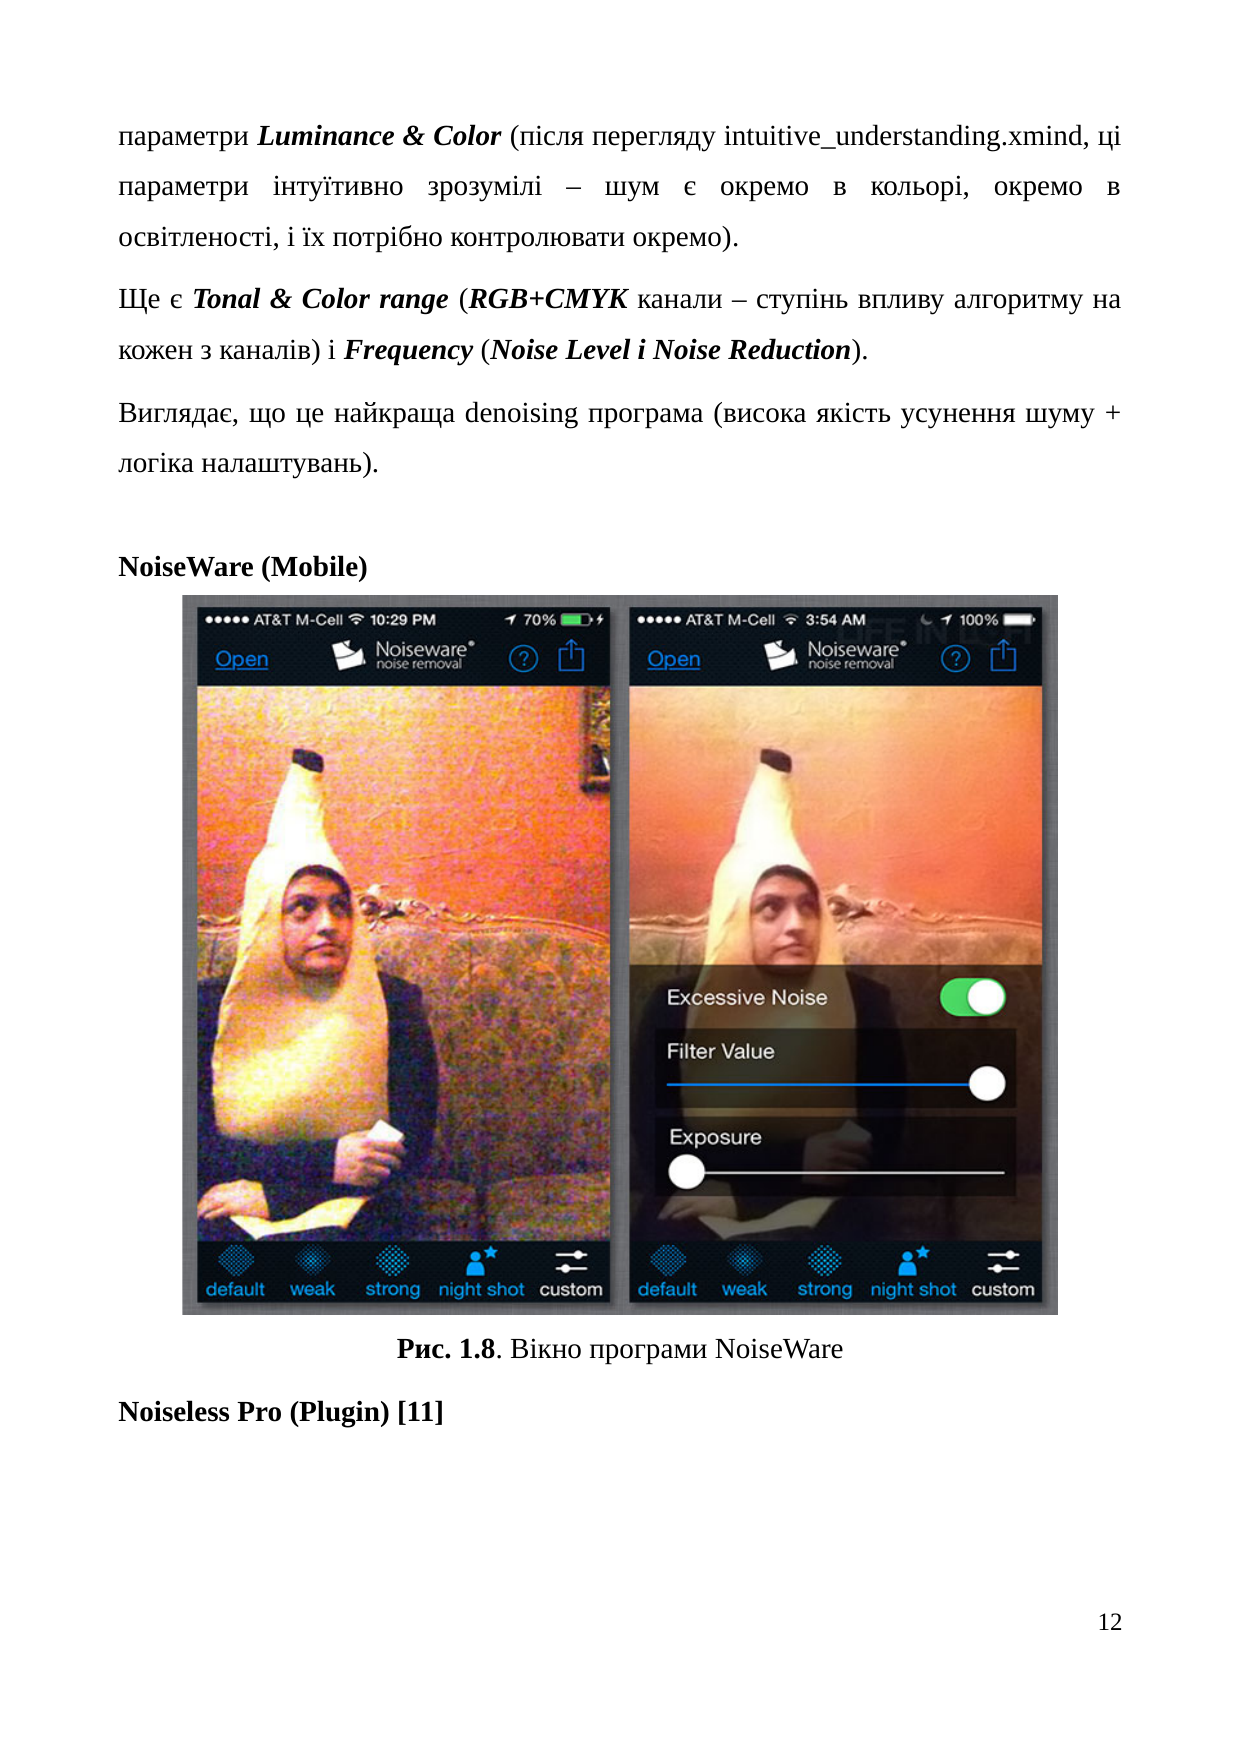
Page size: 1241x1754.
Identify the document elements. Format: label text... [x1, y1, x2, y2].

text Виглядає, що це найкраща denoising програма (висока якість усунення шуму + логіка налаштувань). [118, 395, 1122, 478]
text Noiseless Pro (Plugin) [11] [118, 1394, 1122, 1428]
text параметри Luminance & Color (після перегляду intuitive_understanding.xmind, ці параметри інтуїтивно зрозумілі – шум є окремо в кольорі, окремо в освітленості, і їх потрібно контролювати окремо). [118, 118, 1122, 252]
picture [182, 595, 1058, 1315]
text Рис. 1.8. Вікно програми NoiseWare [118, 595, 1122, 1365]
text NoiseWare (Mobile) [118, 549, 1122, 583]
text Ще є Tonal & Color range (RGB+CMYK канали – ступінь впливу алгоритму на кожен з каналів) і Frequency (Noise Level i Noise Reduction). [118, 282, 1122, 365]
